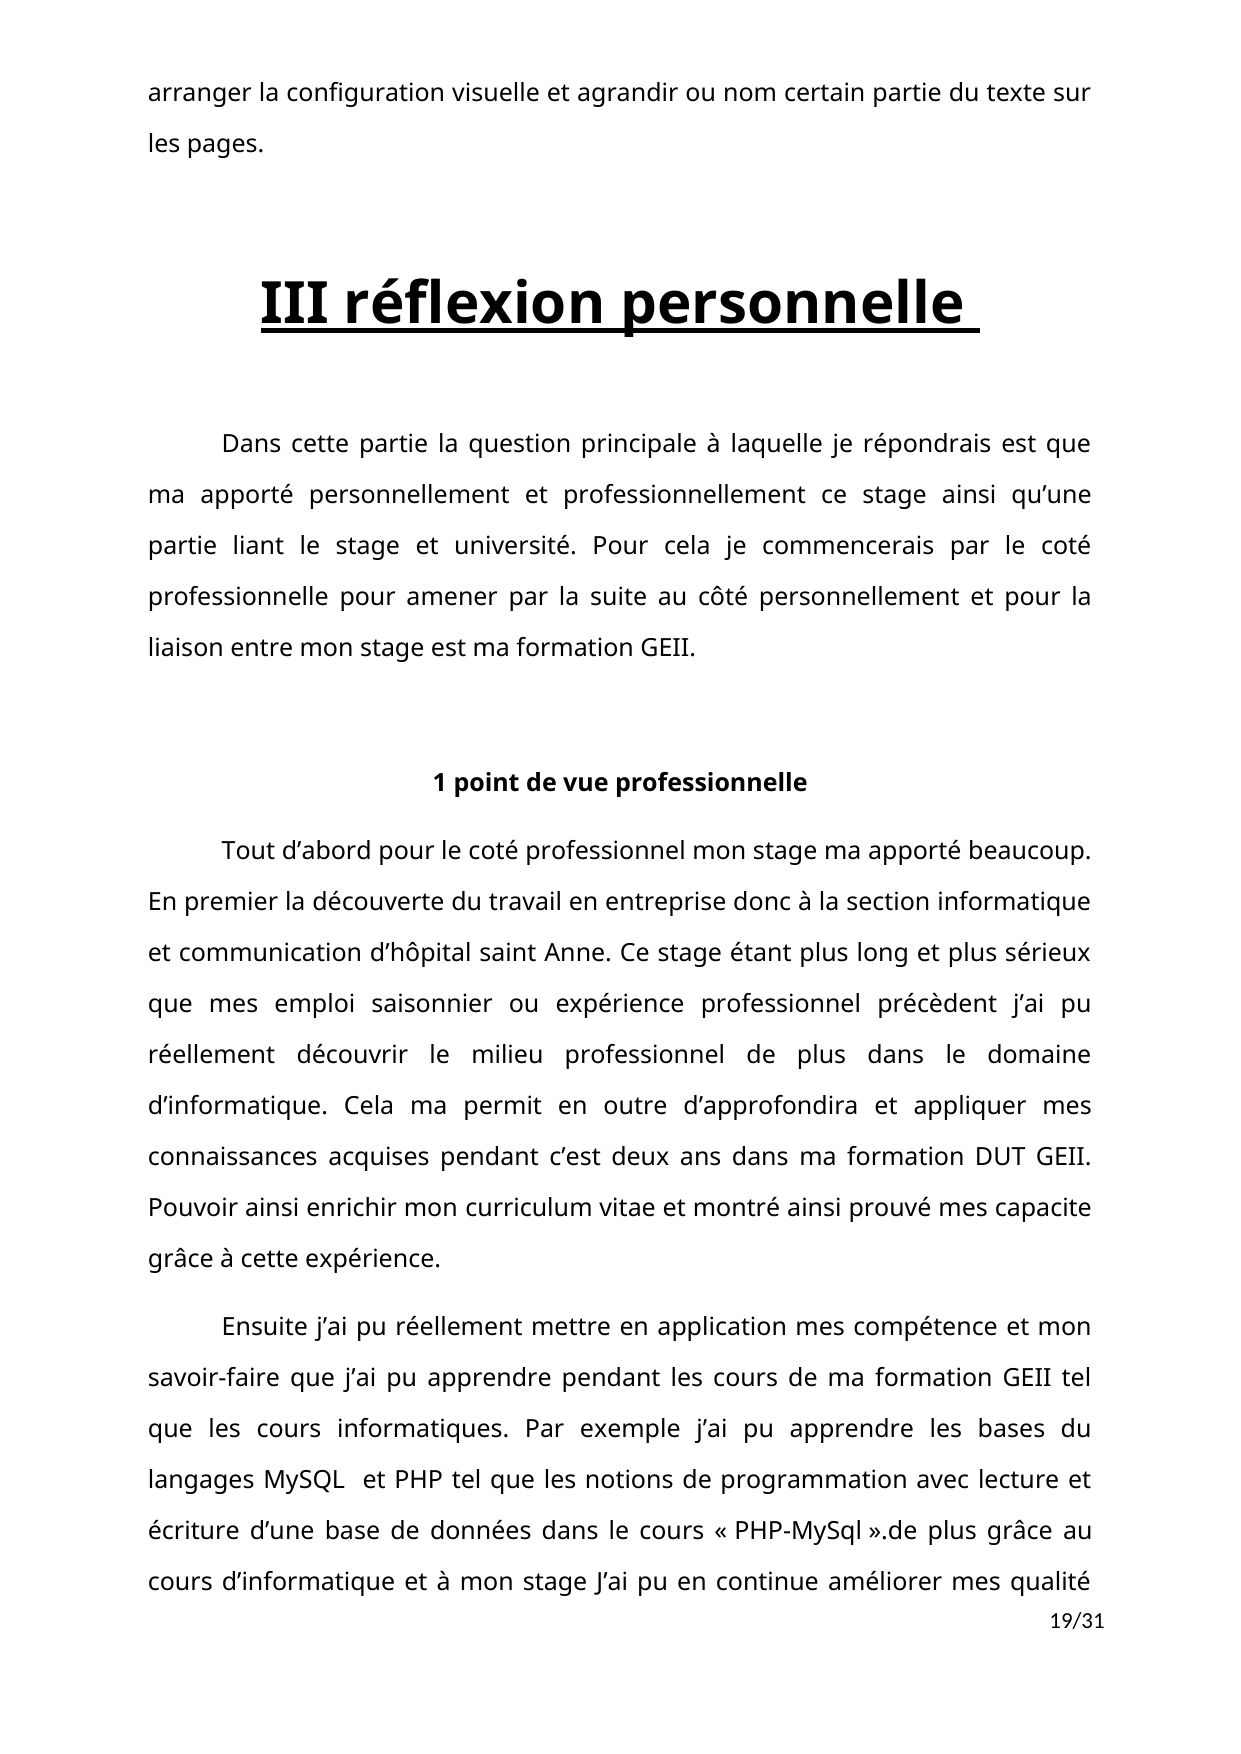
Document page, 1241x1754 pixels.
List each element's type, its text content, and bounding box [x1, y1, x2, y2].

text arranger la configuration visuelle et agrandir ou nom certain partie du texte sur les pages. [148, 75, 1093, 160]
text 1 point de vue professionnelle [148, 765, 1093, 799]
text Dans cette partie la question principale à laquelle je répondrais est que ma apporté personnellement et professionnellement ce stage ainsi qu’une partie liant le stage et université. Pour cela je commencerais par le coté professionnelle pour amener par la suite au côté personnellement et pour la liaison entre mon stage est ma formation GEII. [148, 425, 1093, 663]
text Ensuite j’ai pu réellement mettre en application mes compétence et mon savoir-faire que j’ai pu apprendre pendant les cours de ma formation GEII tel que les cours informatiques. Par exemple j’ai pu apprendre les bases du langages MySQL et PHP tel que les notions de programmation avec lecture et écriture d’une base de données dans le cours « PHP-MySql ».de plus grâce au cours d’informatique et à mon stage J’ai pu en continue améliorer mes qualité [148, 1309, 1093, 1598]
text Tout d’abord pour le coté professionnel mon stage ma apporté beaucoup. En premier la découverte du travail en entreprise donc à la section informatique et communication d’hôpital saint Anne. Ce stage étant plus long et plus sérieux que mes emploi saisonnier ou expérience professionnel précèdent j’ai pu réellement découvrir le milieu professionnel de plus dans le domaine d’informatique. Cela ma permit en outre d’approfondira et appliquer mes connaissances acquises pendant c’est deux ans dans ma formation DUT GEII. Pouvoir ainsi enrichir mon curriculum vitae et montré ainsi prouvé mes capacite grâce à cette expérience. [148, 833, 1093, 1275]
text III réflexion personnelle [148, 261, 1093, 341]
